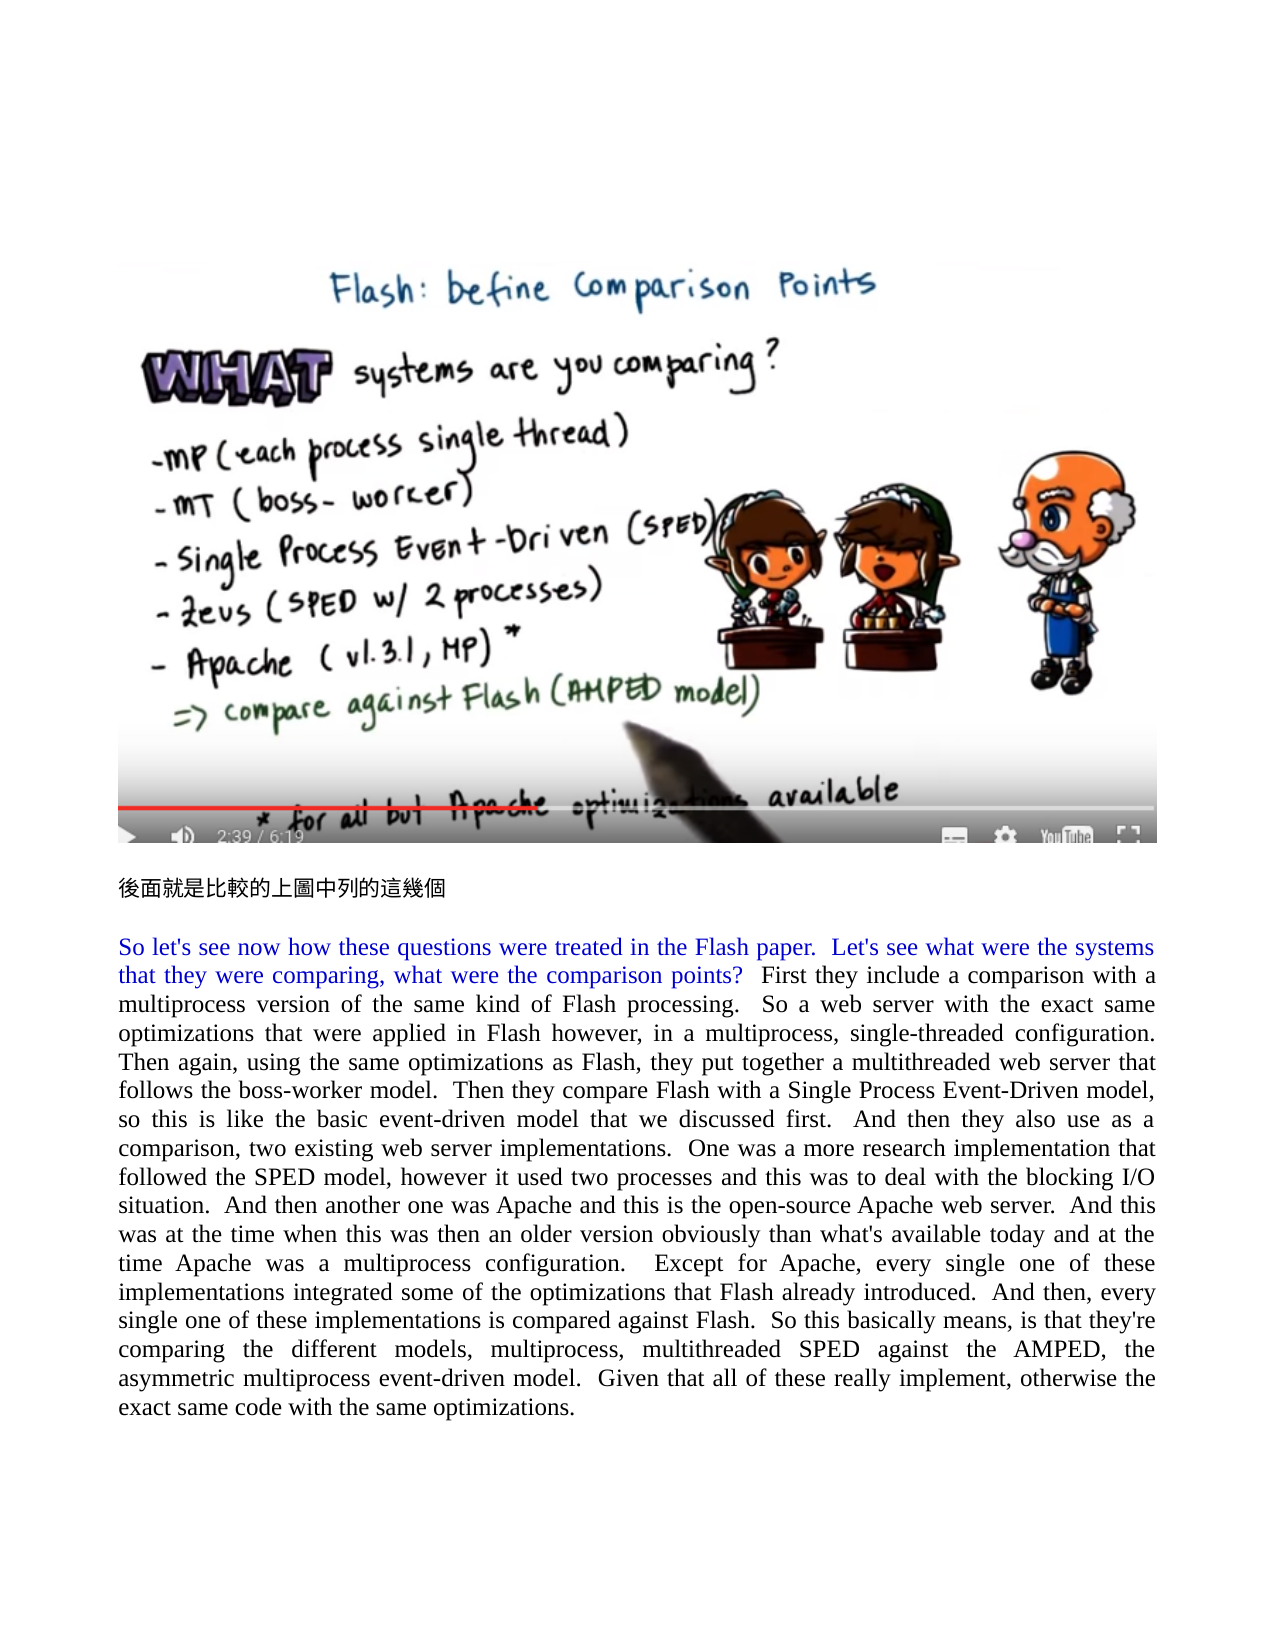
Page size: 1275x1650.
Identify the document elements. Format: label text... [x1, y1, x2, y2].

picture [118, 261, 1157, 843]
text 後面就是比較的上圖中列的這幾個 [118, 871, 1157, 903]
text So let's see now how these questions were treated in the Flash paper. Let's see what were the systems that they were comparing, what were the comparison points? First they include a comparison with a multiprocess version of the same kind of Flash processing. So a web server with the exact same optimizations that were applied in Flash however, in a multiprocess, single-threaded configuration. Then again, using the same optimizations as Flash, they put together a multithreaded web server that follows the boss-worker model. Then they compare Flash with a Single Process Event-Driven model, so this is like the basic event-driven model that we discussed first. And then they also use as a comparison, two existing web server implementations. One was a more research implementation that followed the SPED model, however it used two processes and this was to deal with the blocking I/O situation. And then another one was Apache and this is the open-source Apache web server. And this was at the time when this was then an older version obviously than what's available today and at the time Apache was a multiprocess configuration. Except for Apache, every single one of these implementations integrated some of the optimizations that Flash already introduced. And then, every single one of these implementations is compared against Flash. So this basically means, is that they're comparing the different models, multiprocess, multithreaded SPED against the AMPED, the asymmetric multiprocess event-driven model. Given that all of these really implement, otherwise the exact same code with the same optimizations. [118, 932, 1157, 1421]
